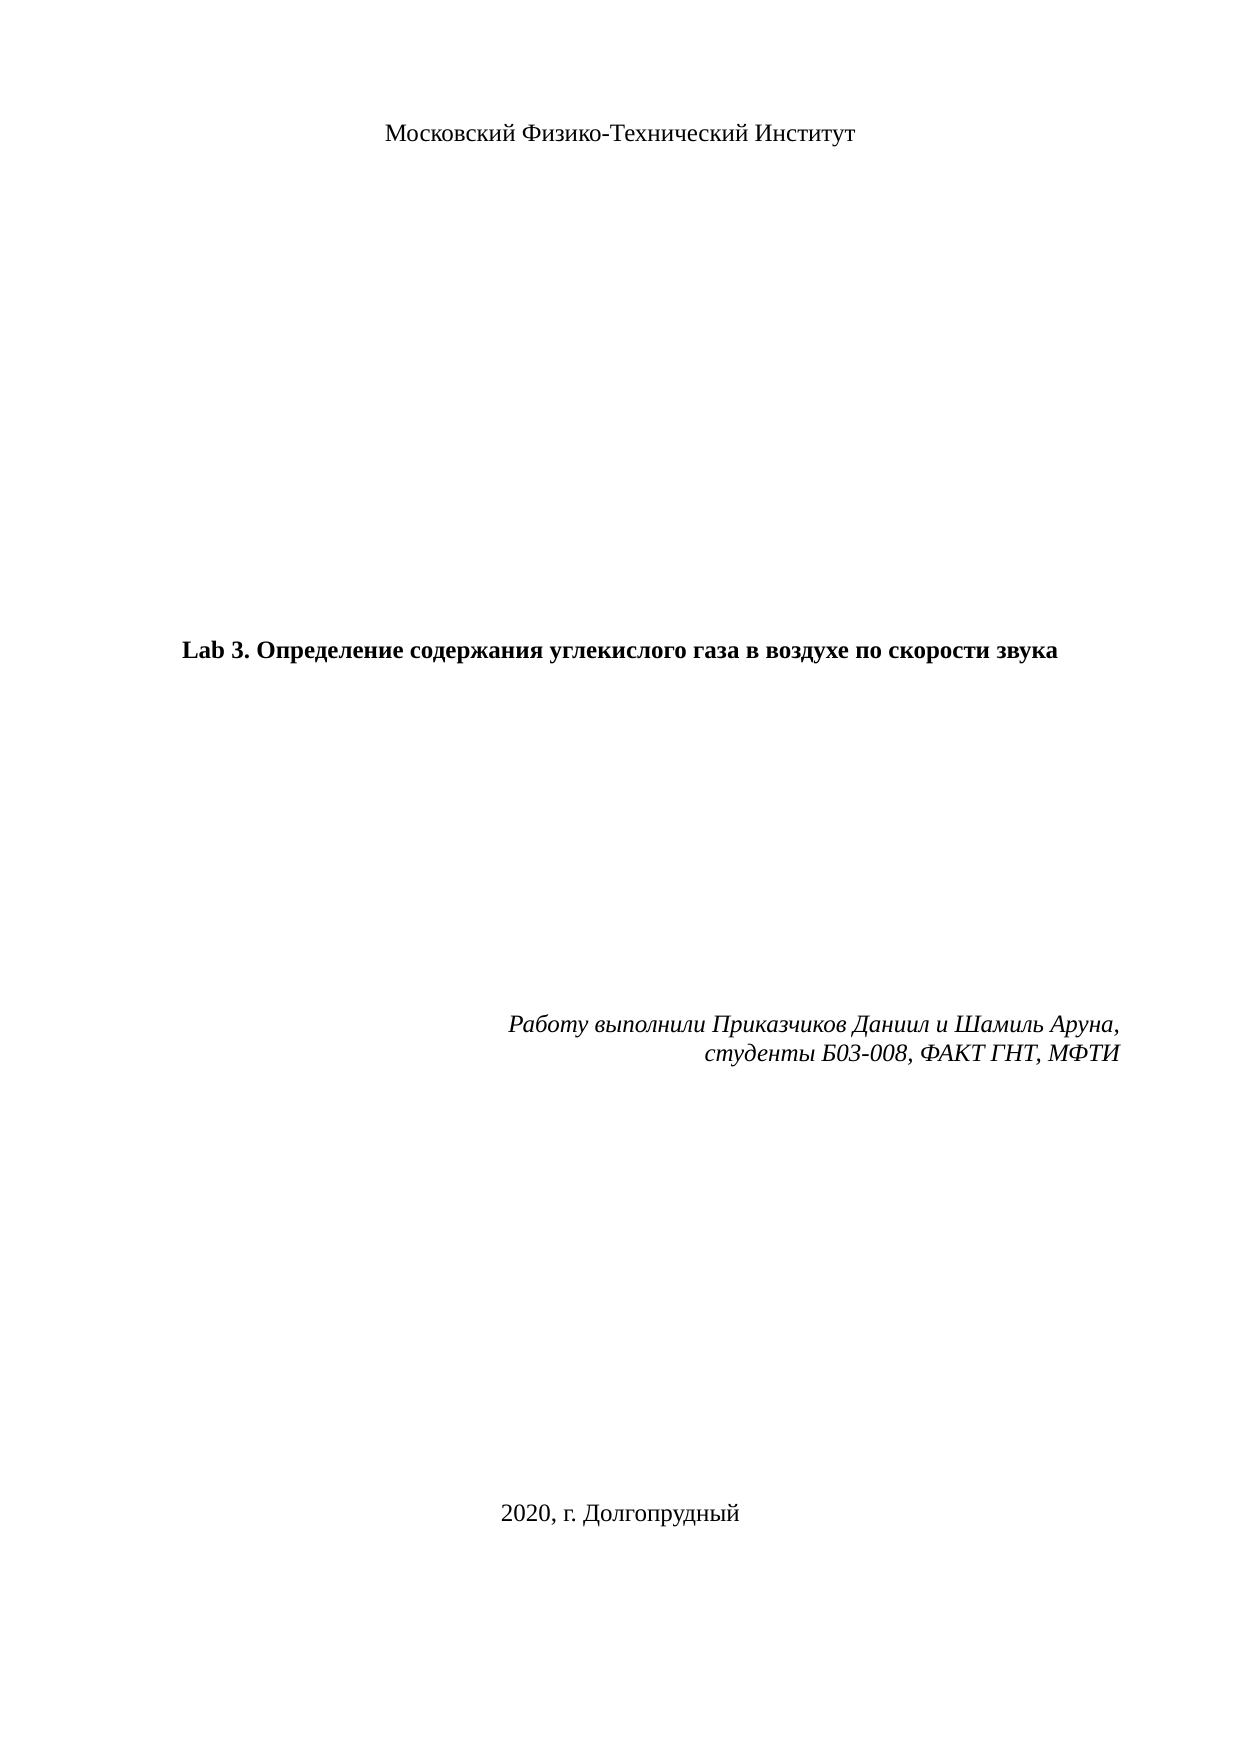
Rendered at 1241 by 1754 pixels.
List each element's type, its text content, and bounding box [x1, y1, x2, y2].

text Московский Физико-Технический Институт [118, 118, 1122, 147]
text 2020, г. Долгопрудный [118, 1498, 1122, 1527]
text студенты Б03-008, ФАКТ ГНТ, МФТИ [118, 1038, 1122, 1067]
text Lab 3. Определение содержания углекислого газа в воздухе по скорости звука [118, 636, 1122, 664]
text Работу выполнили Приказчиков Даниил и Шамиль Аруна, [118, 1009, 1122, 1038]
